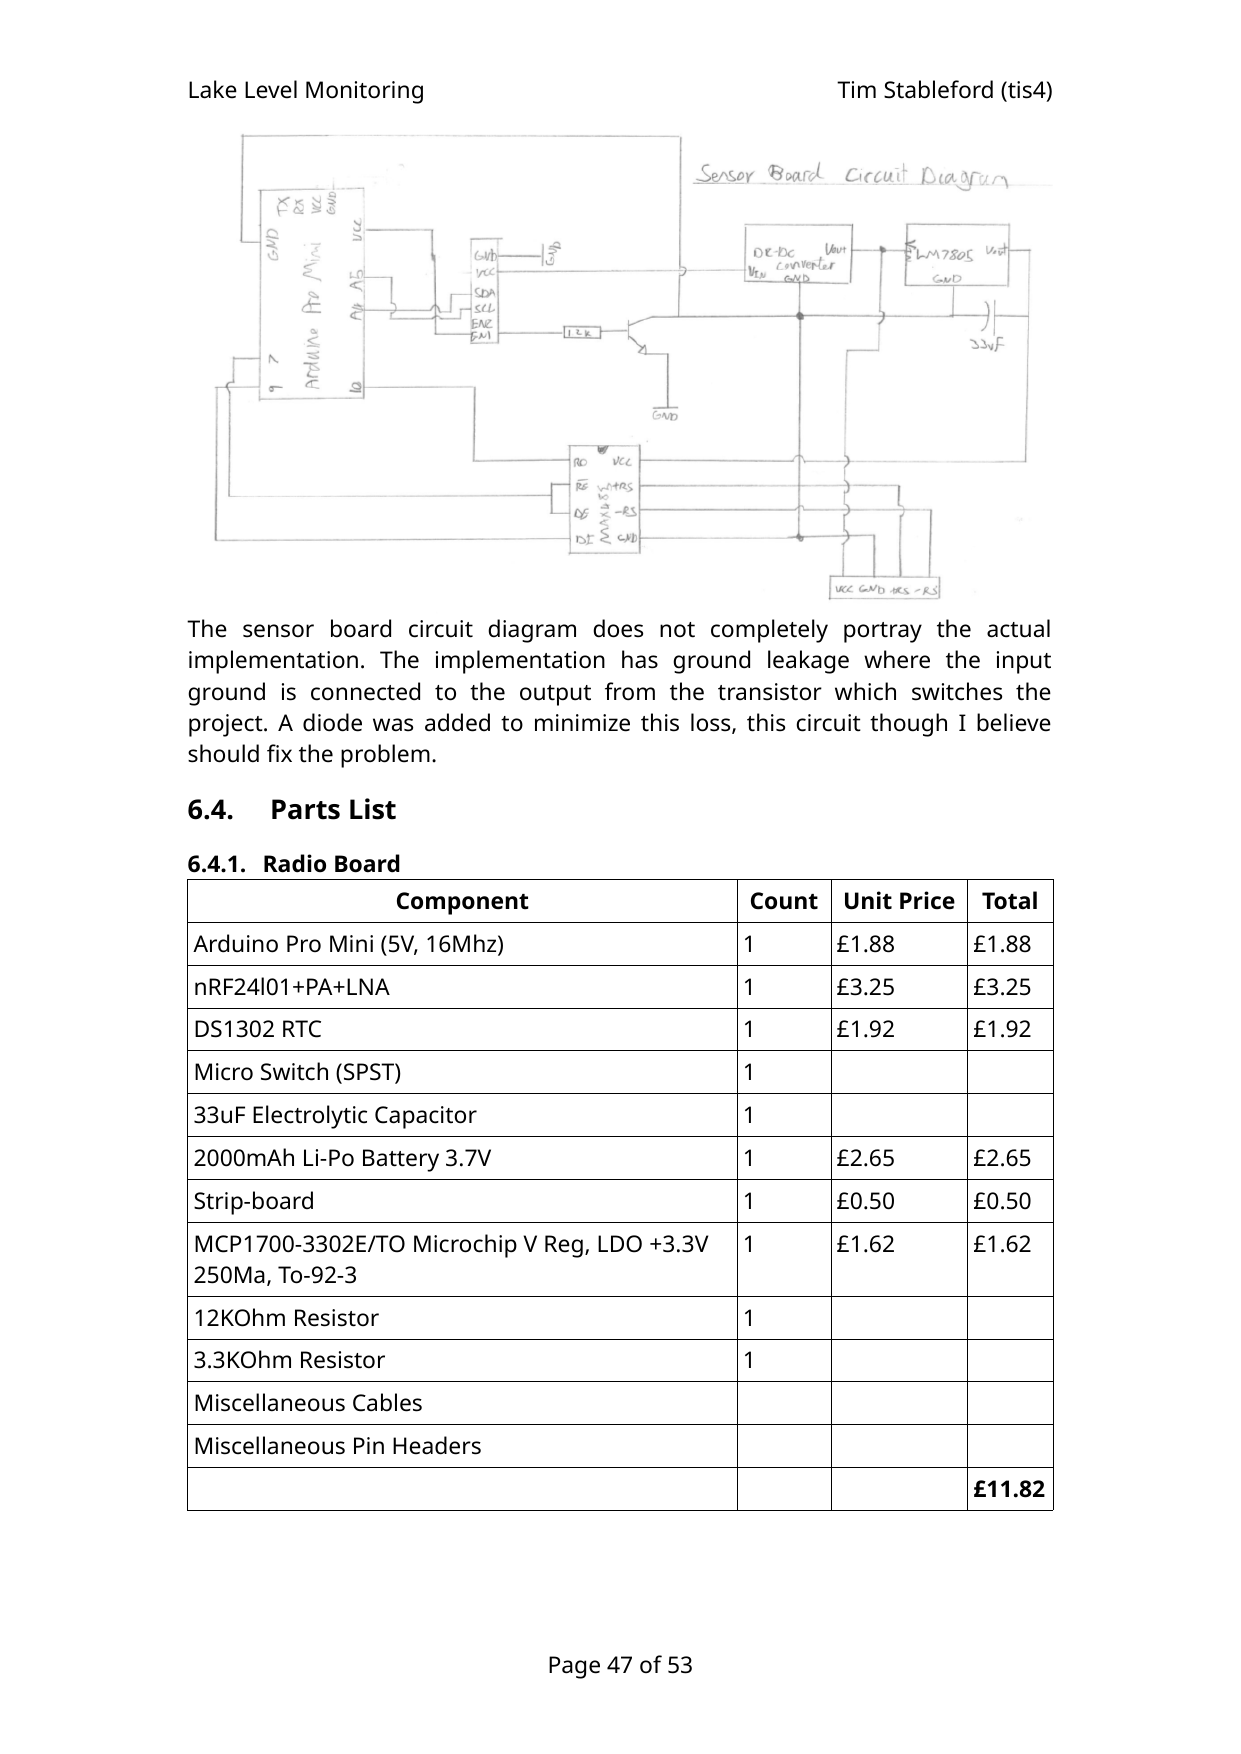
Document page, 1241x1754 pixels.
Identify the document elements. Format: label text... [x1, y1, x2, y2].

table_cell 1 [738, 923, 831, 965]
table_cell 33uF Electrolytic Capacitor [188, 1094, 737, 1136]
table_cell 12KOhm Resistor [188, 1297, 737, 1338]
table_cell £2.65 [832, 1137, 967, 1179]
table_cell £3.25 [968, 966, 1053, 1008]
table_cell £2.65 [968, 1137, 1053, 1179]
table_cell nRF24l01+PA+LNA [188, 966, 737, 1008]
table_cell 1 [738, 1009, 831, 1050]
table_cell 1 [738, 1223, 831, 1296]
table_cell [968, 1425, 1053, 1467]
table_cell 1 [738, 1094, 831, 1136]
table_cell DS1302 RTC [188, 1009, 737, 1050]
table_cell £1.88 [832, 923, 967, 965]
table_header Total [968, 880, 1053, 922]
table_cell £0.50 [968, 1180, 1053, 1222]
table_cell [832, 1425, 967, 1467]
table_cell 1 [738, 966, 831, 1008]
table_cell £1.92 [968, 1009, 1053, 1050]
table_cell £11.82 [968, 1468, 1053, 1510]
table_cell 1 [738, 1180, 831, 1222]
table_cell £0.50 [832, 1180, 967, 1222]
subtitle Radio Board [187, 848, 1053, 879]
table_cell [738, 1468, 831, 1510]
table_cell [832, 1051, 967, 1093]
table_cell Miscellaneous Cables [188, 1382, 737, 1424]
table_cell 1 [738, 1051, 831, 1093]
table_cell Strip-board [188, 1180, 737, 1222]
table_cell [968, 1051, 1053, 1093]
table_cell [968, 1297, 1053, 1338]
table_header Count [738, 880, 831, 922]
table_cell 2000mAh Li-Po Battery 3.7V [188, 1137, 737, 1179]
table_header Unit Price [832, 880, 967, 922]
table_cell 1 [738, 1340, 831, 1381]
table_cell 1 [738, 1137, 831, 1179]
table_cell [832, 1094, 967, 1136]
table_cell Micro Switch (SPST) [188, 1051, 737, 1093]
table_cell Arduino Pro Mini (5V, 16Mhz) [188, 923, 737, 965]
table_cell £1.62 [968, 1223, 1053, 1296]
table_cell [188, 1468, 737, 1510]
table_cell £1.88 [968, 923, 1053, 965]
table_cell [968, 1094, 1053, 1136]
table_cell [738, 1425, 831, 1467]
subtitle Parts List [187, 790, 1053, 827]
picture [187, 118, 1053, 614]
table_cell [832, 1340, 967, 1381]
table_cell £3.25 [832, 966, 967, 1008]
table_cell [832, 1468, 967, 1510]
table_cell £1.92 [832, 1009, 967, 1050]
table_cell [968, 1340, 1053, 1381]
table_cell [832, 1297, 967, 1338]
text The sensor board circuit diagram does not completely portray the actual implementation. The implementation has ground leakage where the input ground is connected to the output from the transistor which switches the project. A diode was added to minimize this loss, this circuit though I believe should fix the problem. [187, 614, 1053, 769]
table_cell £1.62 [832, 1223, 967, 1296]
table_cell [968, 1382, 1053, 1424]
table_cell [832, 1382, 967, 1424]
table_cell 3.3KOhm Resistor [188, 1340, 737, 1381]
table_cell [738, 1382, 831, 1424]
table_cell 1 [738, 1297, 831, 1338]
table_cell Miscellaneous Pin Headers [188, 1425, 737, 1467]
table_header Component [188, 880, 737, 922]
table_cell MCP1700-3302E/TO Microchip V Reg, LDO +3.3V 250Ma, To-92-3 [188, 1223, 737, 1296]
